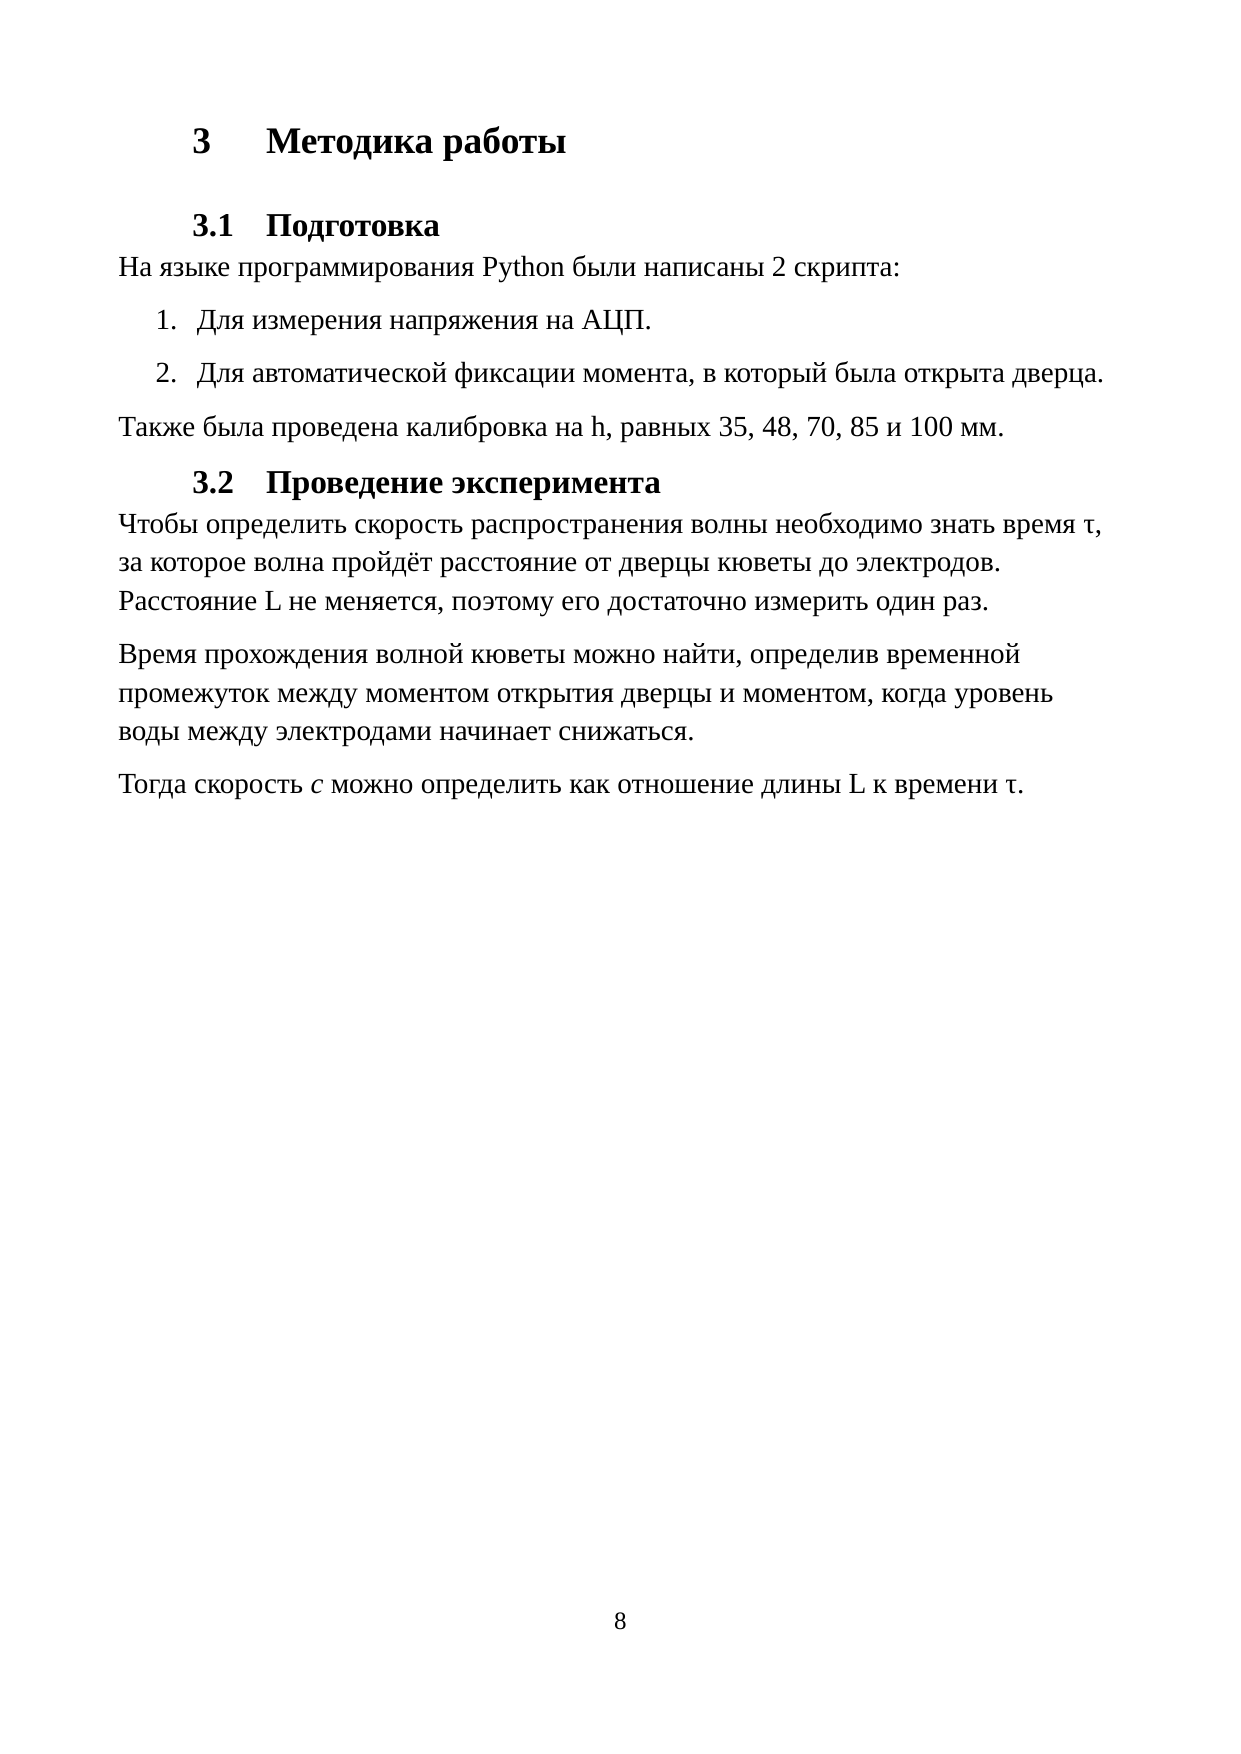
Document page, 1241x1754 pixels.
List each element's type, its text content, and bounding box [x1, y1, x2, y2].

list Для автоматической фиксации момента, в который была открыта дверца. [155, 356, 1122, 389]
list Для измерения напряжения на АЦП. [155, 302, 1122, 336]
text Время прохождения волной кюветы можно найти, определив временной промежуток между моментом открытия дверцы и моментом, когда уровень воды между электродами начинает снижаться. [118, 636, 1122, 747]
text Чтобы определить скорость распространения волны необходимо знать время τ, за которое волна пройдёт расстояние от дверцы кюветы до электродов. Расстояние L не меняется, поэтому его достаточно измерить один раз. [118, 506, 1122, 617]
subtitle Методика работы [118, 118, 1122, 161]
subtitle Подготовка [118, 205, 1122, 244]
text Также была проведена калибровка на h, равных 35, 48, 70, 85 и 100 мм. [118, 409, 1122, 442]
text На языке программирования Python были написаны 2 скрипта: [118, 249, 1122, 283]
subtitle Проведение эксперимента [118, 462, 1122, 500]
text Тогда скорость c можно определить как отношение длины L к времени τ. [118, 766, 1122, 800]
